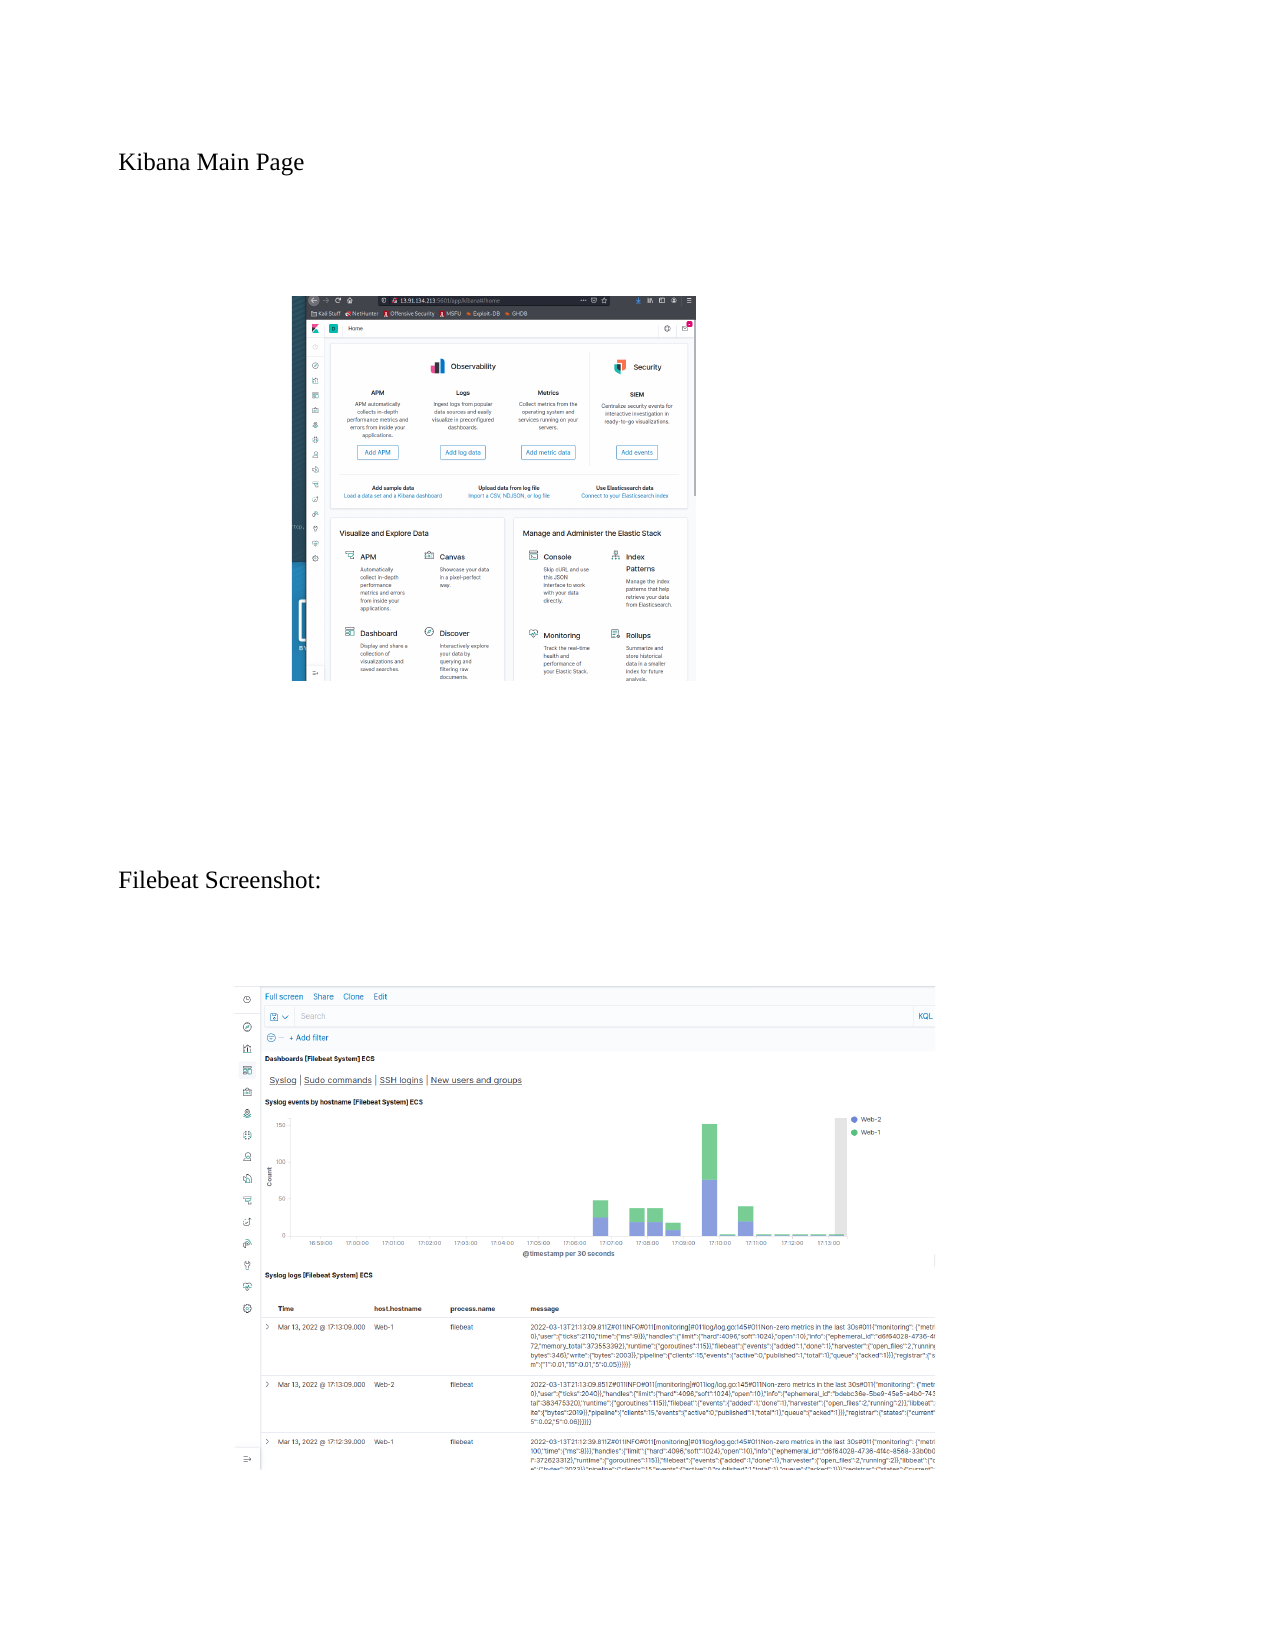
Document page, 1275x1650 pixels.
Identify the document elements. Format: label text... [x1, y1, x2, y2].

text Filebeat Screenshot: [118, 866, 1157, 894]
text Kibana Main Page [118, 147, 1157, 176]
